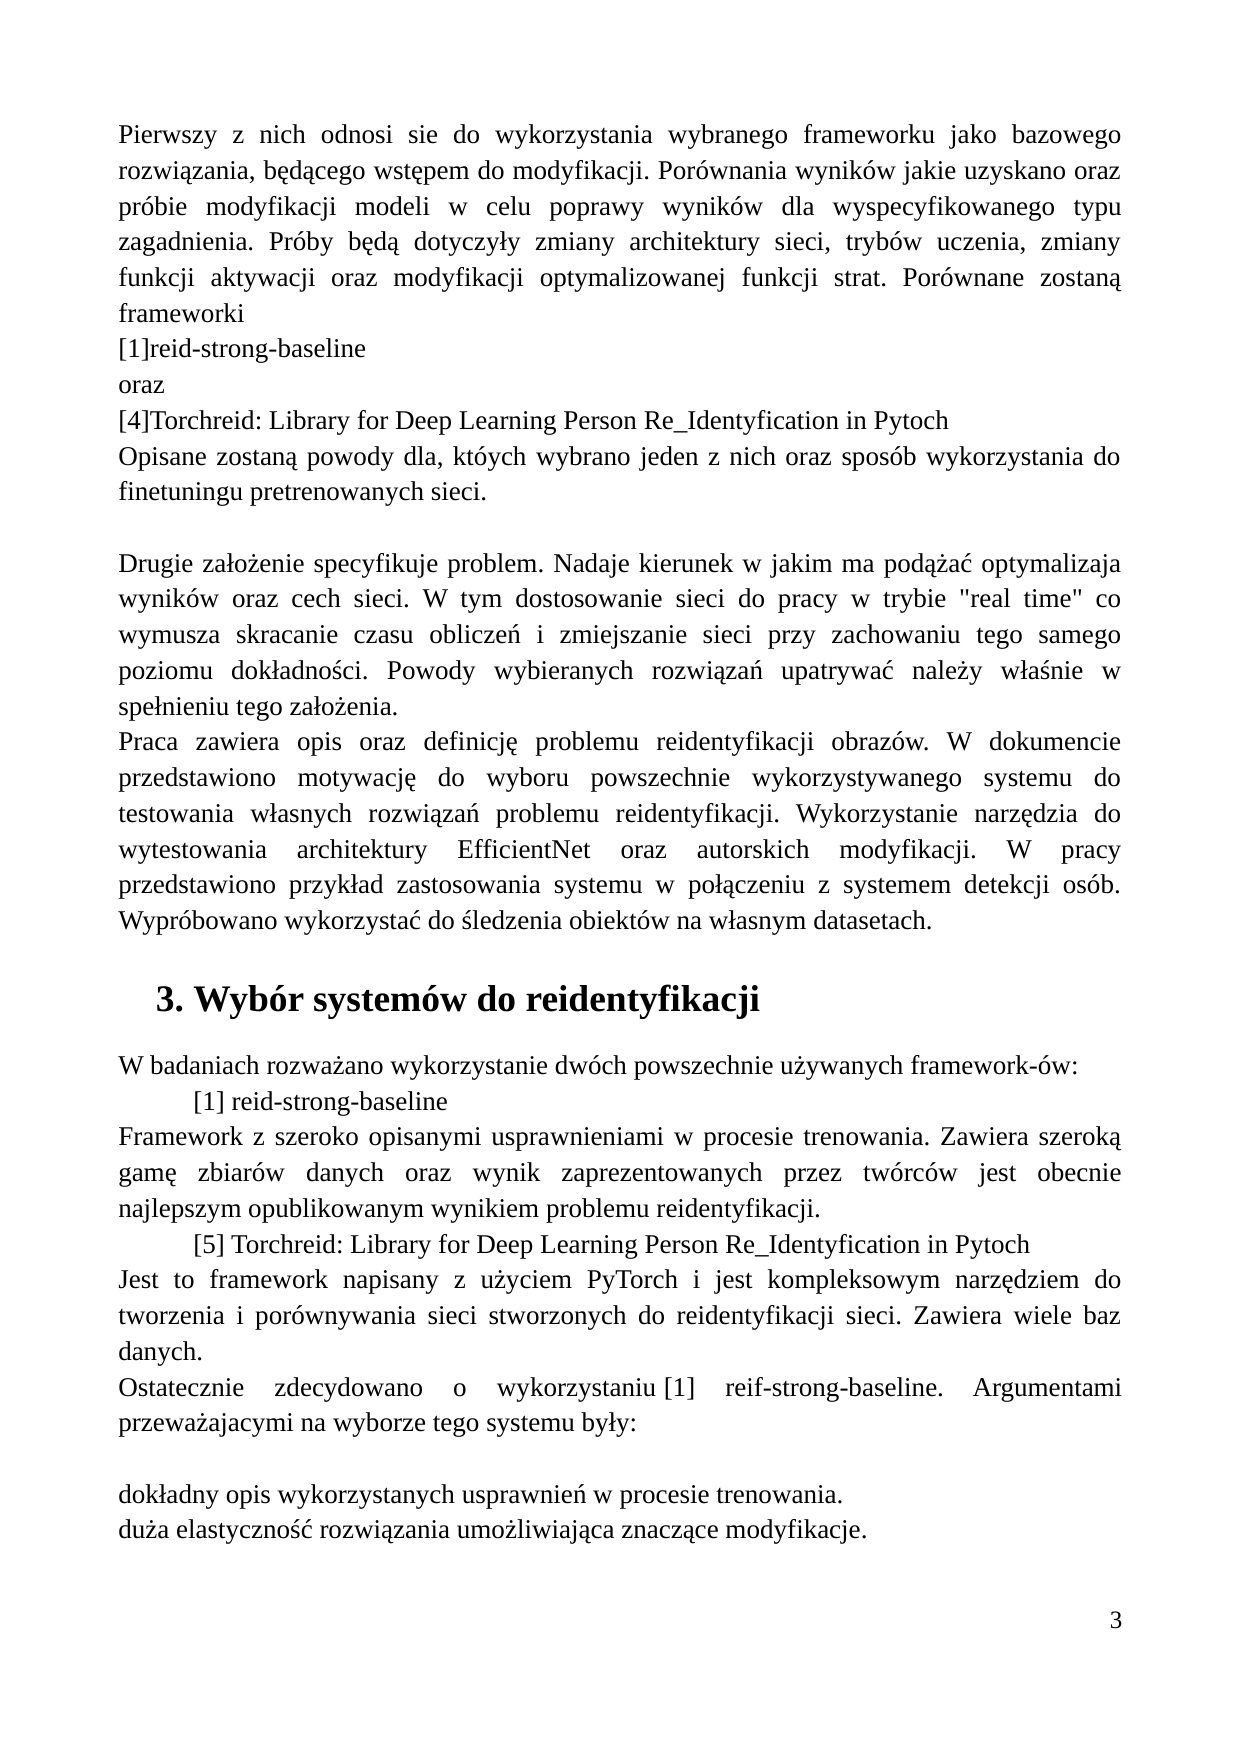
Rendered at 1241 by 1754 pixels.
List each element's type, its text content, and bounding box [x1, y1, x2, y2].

list [1] reid-strong-baseline [156, 1085, 1122, 1116]
text [1]reid-strong-baseline [118, 332, 1122, 364]
text oraz [118, 368, 1122, 399]
text duża elastyczność rozwiązania umożliwiająca znaczące modyfikacje. [118, 1513, 1122, 1545]
text Jest to framework napisany z użyciem PyTorch i jest kompleksowym narzędziem do tworzenia i porównywania sieci stworzonych do reidentyfikacji sieci. Zawiera wiele baz danych. [118, 1263, 1122, 1366]
text Framework z szeroko opisanymi usprawnieniami w procesie trenowania. Zawiera szeroką gamę zbiarów danych oraz wynik zaprezentowanych przez twórców jest obecnie najlepszym opublikowanym wynikiem problemu reidentyfikacji. [118, 1121, 1122, 1223]
list [5] Torchreid: Library for Deep Learning Person Re_Identyfication in Pytoch [156, 1228, 1122, 1259]
text Praca zawiera opis oraz definicję problemu reidentyfikacji obrazów. W dokumencie przedstawiono motywację do wyboru powszechnie wykorzystywanego systemu do testowania własnych rozwiązań problemu reidentyfikacji. Wykorzystanie narzędzia do wytestowania architektury EfficientNet oraz autorskich modyfikacji. W pracy przedstawiono przykład zastosowania systemu w połączeniu z systemem detekcji osób. Wypróbowano wykorzystać do śledzenia obiektów na własnym datasetach. [118, 726, 1122, 935]
subtitle Wybór systemów do reidentyfikacji [156, 976, 1122, 1019]
text dokładny opis wykorzystanych usprawnień w procesie trenowania. [118, 1478, 1122, 1509]
text Opisane zostaną powody dla, któych wybrano jeden z nich oraz sposób wykorzystania do finetuningu pretrenowanych sieci. [118, 440, 1122, 507]
text Pierwszy z nich odnosi sie do wykorzystania wybranego frameworku jako bazowego rozwiązania, będącego wstępem do modyfikacji. Porównania wyników jakie uzyskano oraz próbie modyfikacji modeli w celu poprawy wyników dla wyspecyfikowanego typu zagadnienia. Próby będą dotyczyły zmiany architektury sieci, trybów uczenia, zmiany funkcji aktywacji oraz modyfikacji optymalizowanej funkcji strat. Porównane zostaną frameworki [118, 118, 1122, 328]
text Drugie założenie specyfikuje problem. Nadaje kierunek w jakim ma podążać optymalizaja wyników oraz cech sieci. W tym dostosowanie sieci do pracy w trybie "real time" co wymusza skracanie czasu obliczeń i zmiejszanie sieci przy zachowaniu tego samego poziomu dokładności. Powody wybieranych rozwiązań upatrywać należy właśnie w spełnieniu tego założenia. [118, 547, 1122, 721]
text Ostatecznie zdecydowano o wykorzystaniu [1] reif-strong-baseline. Argumentami przeważajacymi na wyborze tego systemu były: [118, 1371, 1122, 1437]
text [4]Torchreid: Library for Deep Learning Person Re_Identyfication in Pytoch [118, 404, 1122, 435]
text W badaniach rozważano wykorzystanie dwóch powszechnie używanych framework-ów: [118, 1049, 1122, 1080]
